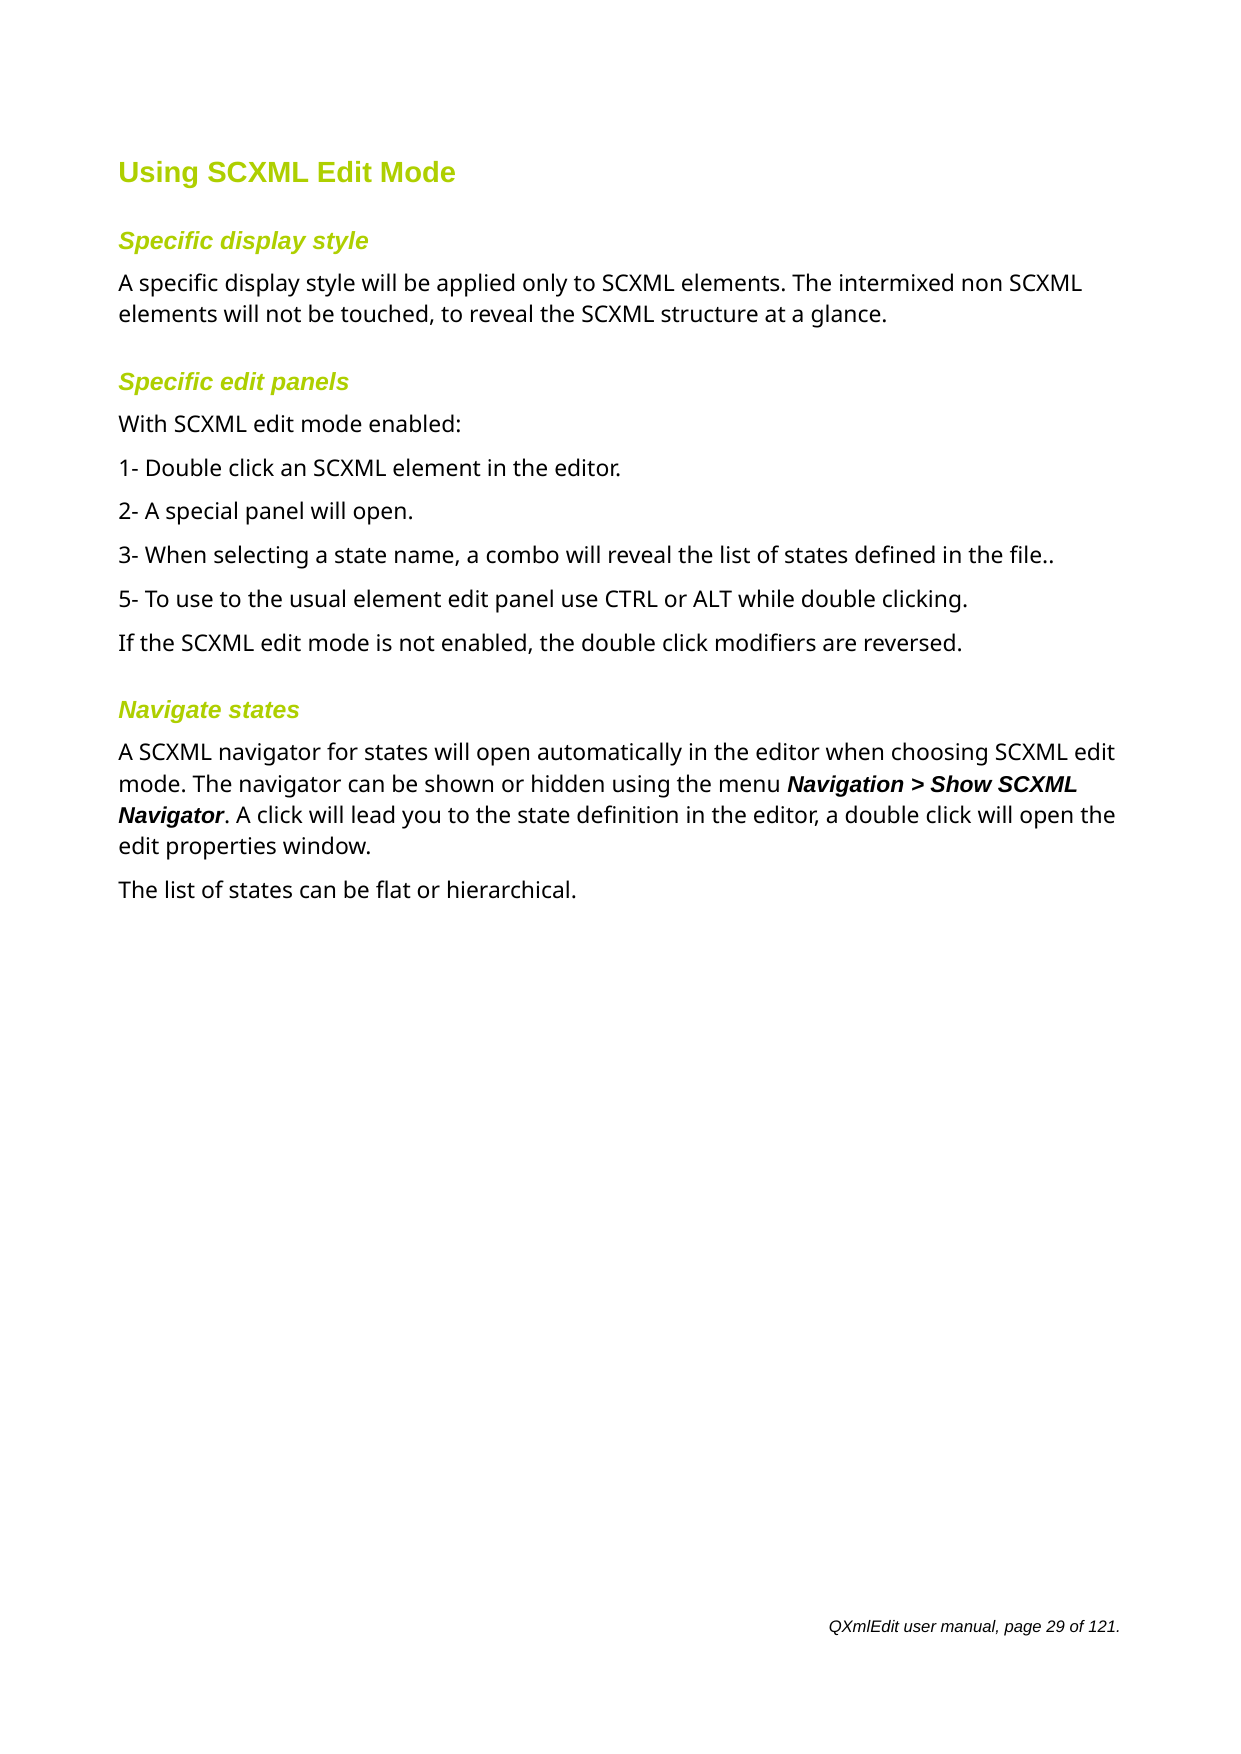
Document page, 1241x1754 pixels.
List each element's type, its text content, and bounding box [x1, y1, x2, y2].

subtitle Specific edit panels [118, 367, 1122, 395]
text 2- A special panel will open. [118, 495, 1122, 527]
text If the SCXML edit mode is not enabled, the double click modifiers are reversed. [118, 627, 1122, 658]
subtitle Using SCXML Edit Mode [118, 155, 1122, 188]
text A specific display style will be applied only to SCXML elements. The intermixed non SCXML elements will not be touched, to reveal the SCXML structure at a glance. [118, 267, 1122, 329]
text 5- To use to the usual element edit panel use CTRL or ALT while double clicking. [118, 583, 1122, 614]
text 3- When selecting a state name, a combo will reveal the list of states defined in the file.. [118, 539, 1122, 570]
text With SCXML edit mode enabled: [118, 408, 1122, 439]
subtitle Navigate states [118, 695, 1122, 724]
text 1- Double click an SCXML element in the editor. [118, 452, 1122, 483]
subtitle Specific display style [118, 226, 1122, 254]
text The list of states can be flat or hierarchical. [118, 874, 1122, 905]
text A SCXML navigator for states will open automatically in the editor when choosing SCXML edit mode. The navigator can be shown or hidden using the menu Navigation > Show SCXML Navigator. A click will lead you to the state definition in the editor, a double click will open the edit properties window. [118, 736, 1122, 861]
